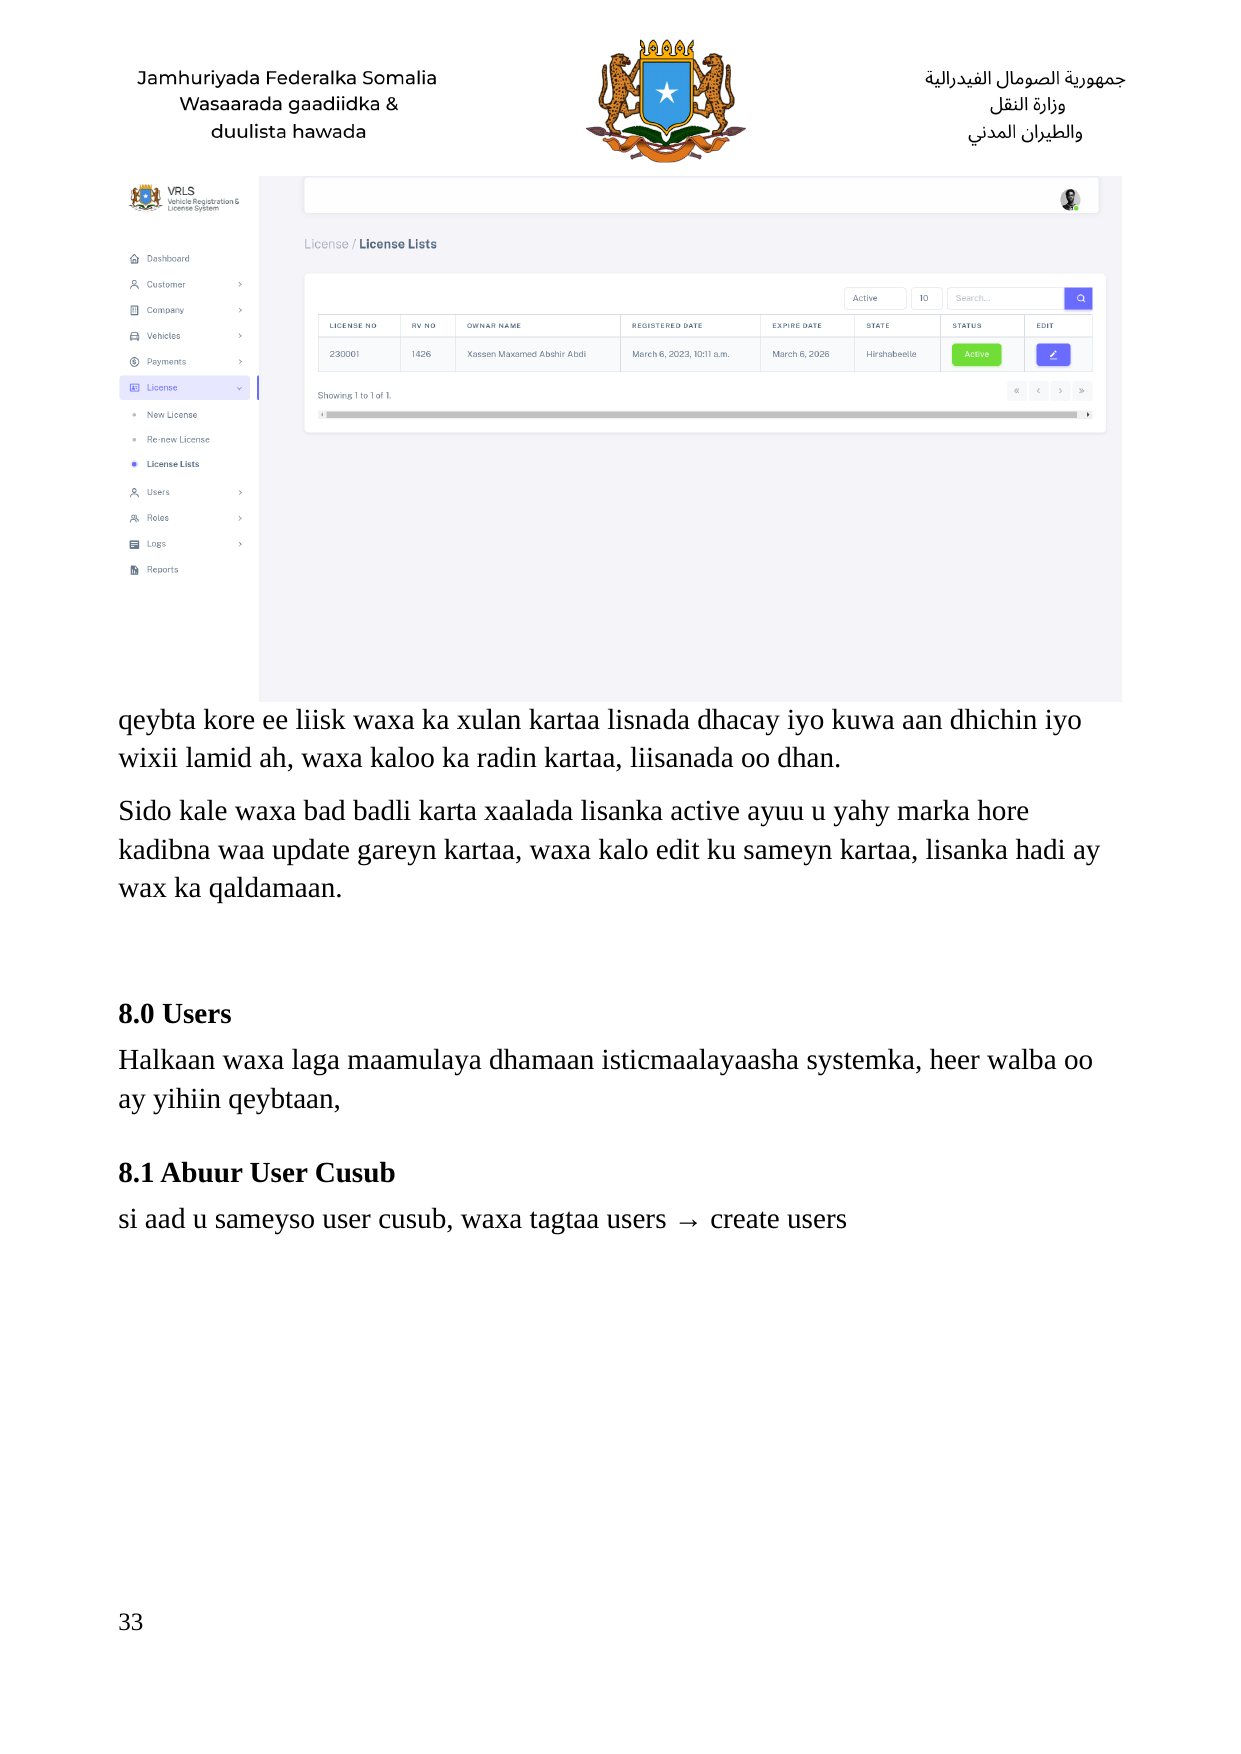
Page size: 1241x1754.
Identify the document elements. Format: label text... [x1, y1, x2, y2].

subtitle 8.1 Abuur User Cusub [118, 1155, 1122, 1188]
subtitle 8.0 Users [118, 996, 1122, 1030]
text Halkaan waxa laga maamulaya dhamaan isticmaalayaasha systemka, heer walba oo ay yihiin qeybtaan, [118, 1042, 1122, 1114]
text qeybta kore ee liisk waxa ka xulan kartaa lisnada dhacay iyo kuwa aan dhichin iyo wixii lamid ah, waxa kaloo ka radin kartaa, liisanada oo dhan. [118, 702, 1122, 774]
text Sido kale waxa bad badli karta xaalada lisanka active ayuu u yahy marka hore kadibna waa update gareyn kartaa, waxa kalo edit ku sameyn kartaa, lisanka hadi ay wax ka qaldamaan. [118, 793, 1122, 904]
picture [118, 19, 1157, 702]
text si aad u sameyso user cusub, waxa tagtaa users → create users [118, 1201, 1122, 1234]
